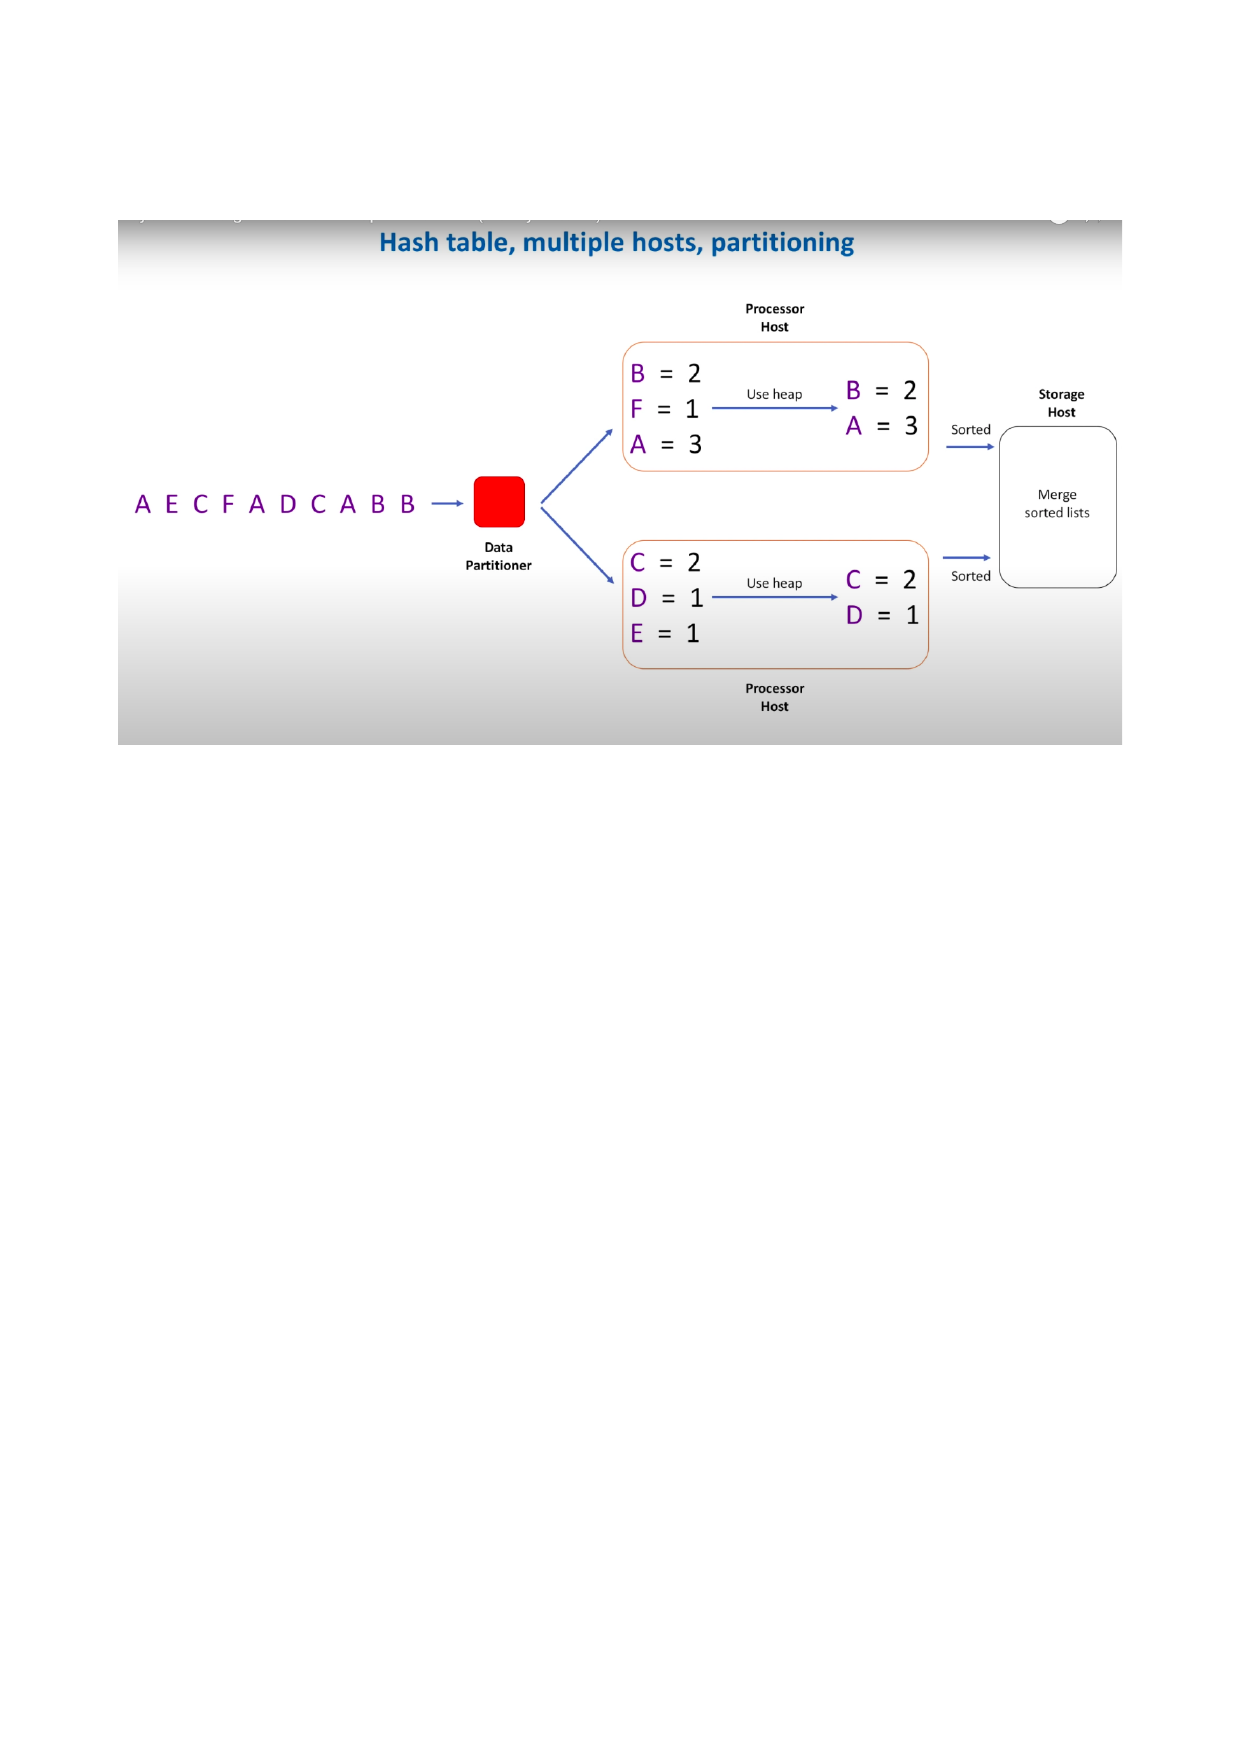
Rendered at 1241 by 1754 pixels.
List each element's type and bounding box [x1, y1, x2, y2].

picture [118, 220, 1123, 745]
